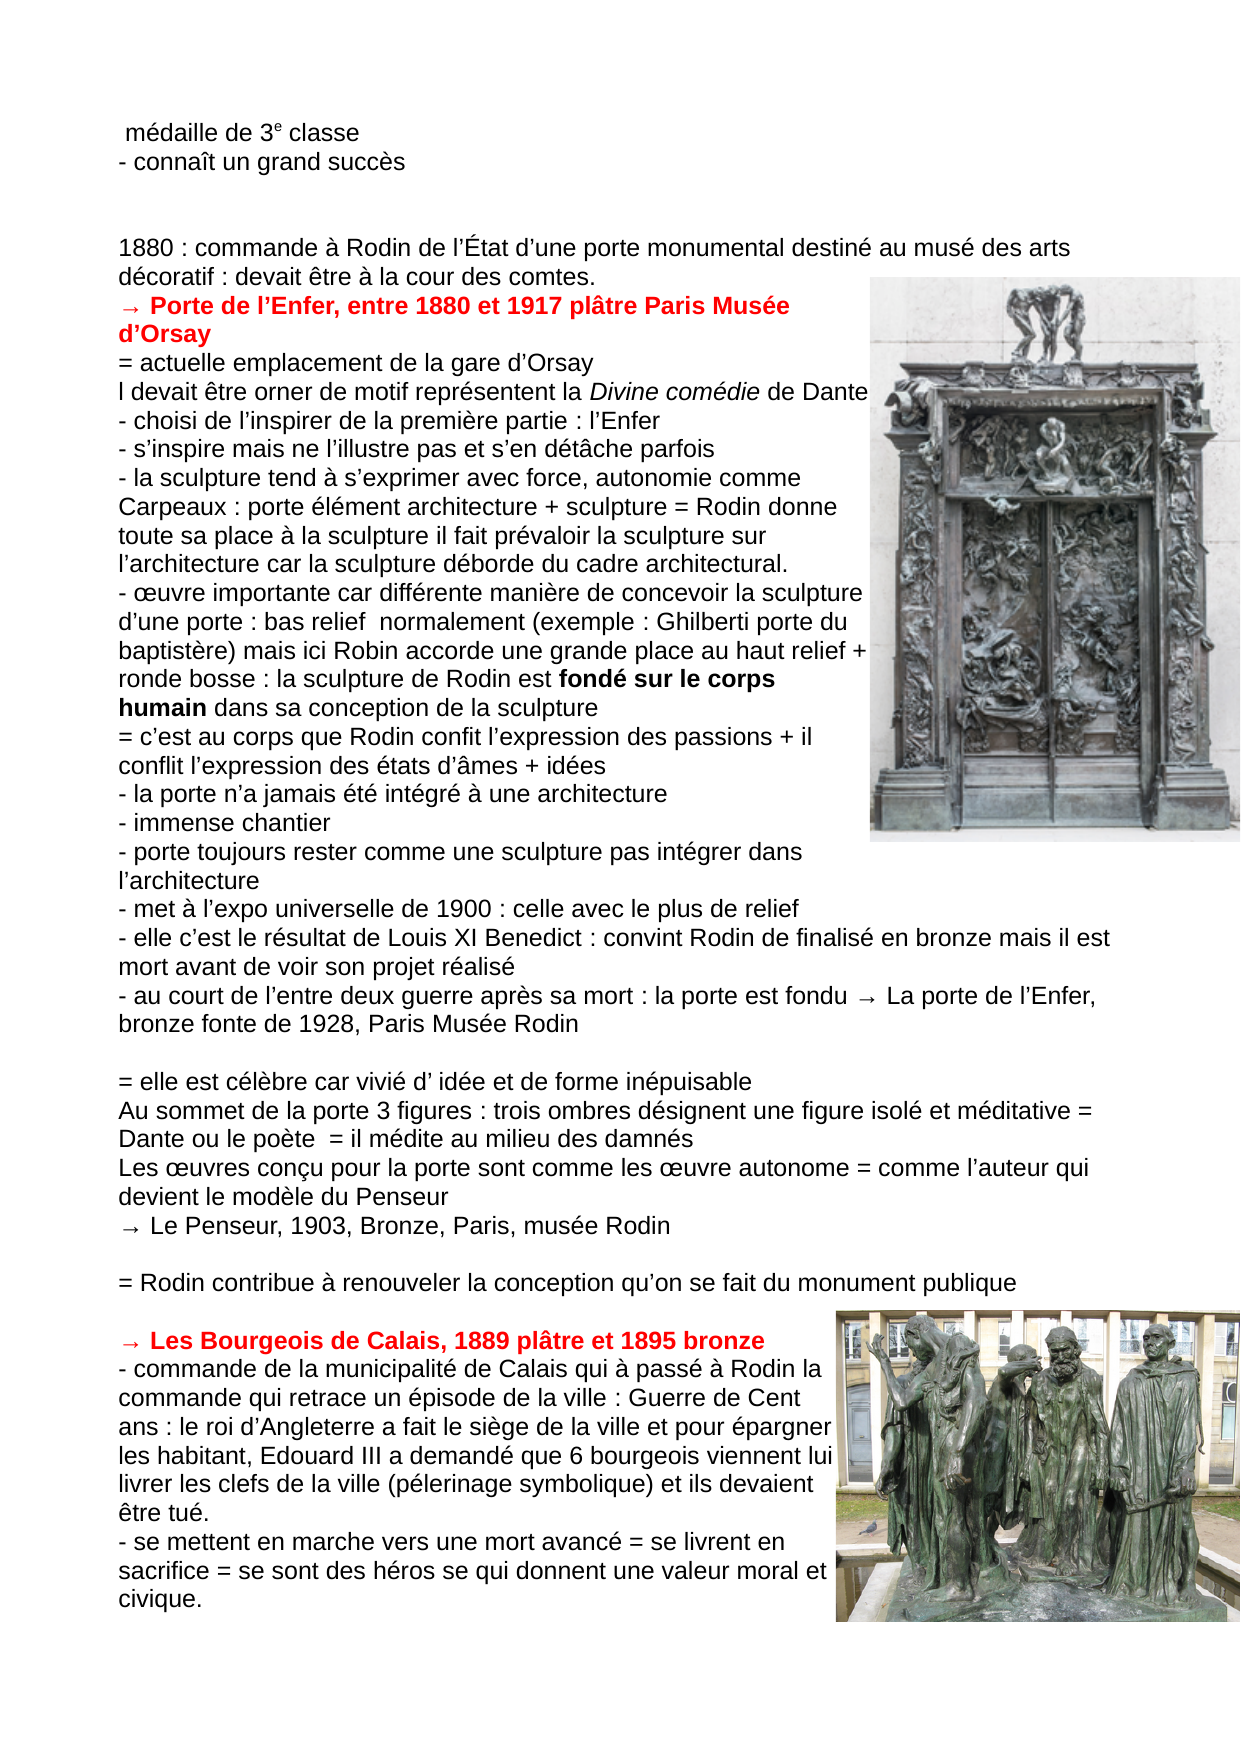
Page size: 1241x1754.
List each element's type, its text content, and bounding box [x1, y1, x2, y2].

text médaille de 3e classe [118, 118, 1122, 147]
text - la sculpture tend à s’exprimer avec force, autonomie comme Carpeaux : porte élément architecture + sculpture = Rodin donne toute sa place à la sculpture il fait prévaloir la sculpture sur l’architecture car la sculpture déborde du cadre architectural. [118, 463, 869, 578]
text → Le Penseur, 1903, Bronze, Paris, musée Rodin [118, 1211, 1122, 1239]
text - connaît un grand succès [118, 147, 1122, 176]
picture [869, 277, 1241, 842]
text l devait être orner de motif représentent la Divine comédie de Dante [118, 377, 869, 406]
text - elle c’est le résultat de Louis XI Benedict : convint Rodin de finalisé en bronze mais il est mort avant de voir son projet réalisé [118, 923, 1122, 981]
text → Les Bourgeois de Calais, 1889 plâtre et 1895 bronze [118, 1326, 835, 1354]
text = elle est célèbre car vivié d’ idée et de forme inépuisable [118, 1067, 1122, 1096]
text - porte toujours rester comme une sculpture pas intégrer dans l’architecture [118, 837, 1122, 894]
text - commande de la municipalité de Calais qui à passé à Rodin la commande qui retrace un épisode de la ville : Guerre de Cent ans : le roi d’Angleterre a fait le siège de la ville et pour épargner les habitant, Edouard III a demandé que 6 bourgeois viennent lui livrer les clefs de la ville (pélerinage symbolique) et ils devaient être tué. [118, 1354, 835, 1527]
text → Porte de l’Enfer, entre 1880 et 1917 plâtre Paris Musée d’Orsay [118, 291, 869, 348]
text - la porte n’a jamais été intégré à une architecture [118, 779, 869, 808]
text Les œuvres conçu pour la porte sont comme les œuvre autonome = comme l’auteur qui devient le modèle du Penseur [118, 1153, 1122, 1211]
text - se mettent en marche vers une mort avancé = se livrent en sacrifice = se sont des héros se qui donnent une valeur moral et civique. [118, 1527, 835, 1613]
text = c’est au corps que Rodin confit l’expression des passions + il conflit l’expression des états d’âmes + idées [118, 722, 869, 779]
text - s’inspire mais ne l’illustre pas et s’en détâche parfois [118, 434, 869, 463]
text = actuelle emplacement de la gare d’Orsay [118, 348, 869, 377]
text Au sommet de la porte 3 figures : trois ombres désignent une figure isolé et méditative = Dante ou le poète = il médite au milieu des damnés [118, 1096, 1122, 1153]
text - immense chantier [118, 808, 869, 837]
text = Rodin contribue à renouveler la conception qu’on se fait du monument publique [118, 1268, 1122, 1297]
text - choisi de l’inspirer de la première partie : l’Enfer [118, 406, 869, 434]
text - met à l’expo universelle de 1900 : celle avec le plus de relief [118, 894, 1122, 923]
text - œuvre importante car différente manière de concevoir la sculpture d’une porte : bas relief normalement (exemple : Ghilberti porte du baptistère) mais ici Robin accorde une grande place au haut relief + ronde bosse : la sculpture de Rodin est fondé sur le corps humain dans sa conception de la sculpture [118, 578, 869, 722]
text - au court de l’entre deux guerre après sa mort : la porte est fondu → La porte de l’Enfer, bronze fonte de 1928, Paris Musée Rodin [118, 981, 1122, 1038]
picture [835, 1310, 1240, 1622]
text 1880 : commande à Rodin de l’État d’une porte monumental destiné au musé des arts décoratif : devait être à la cour des comtes. [118, 233, 1122, 291]
